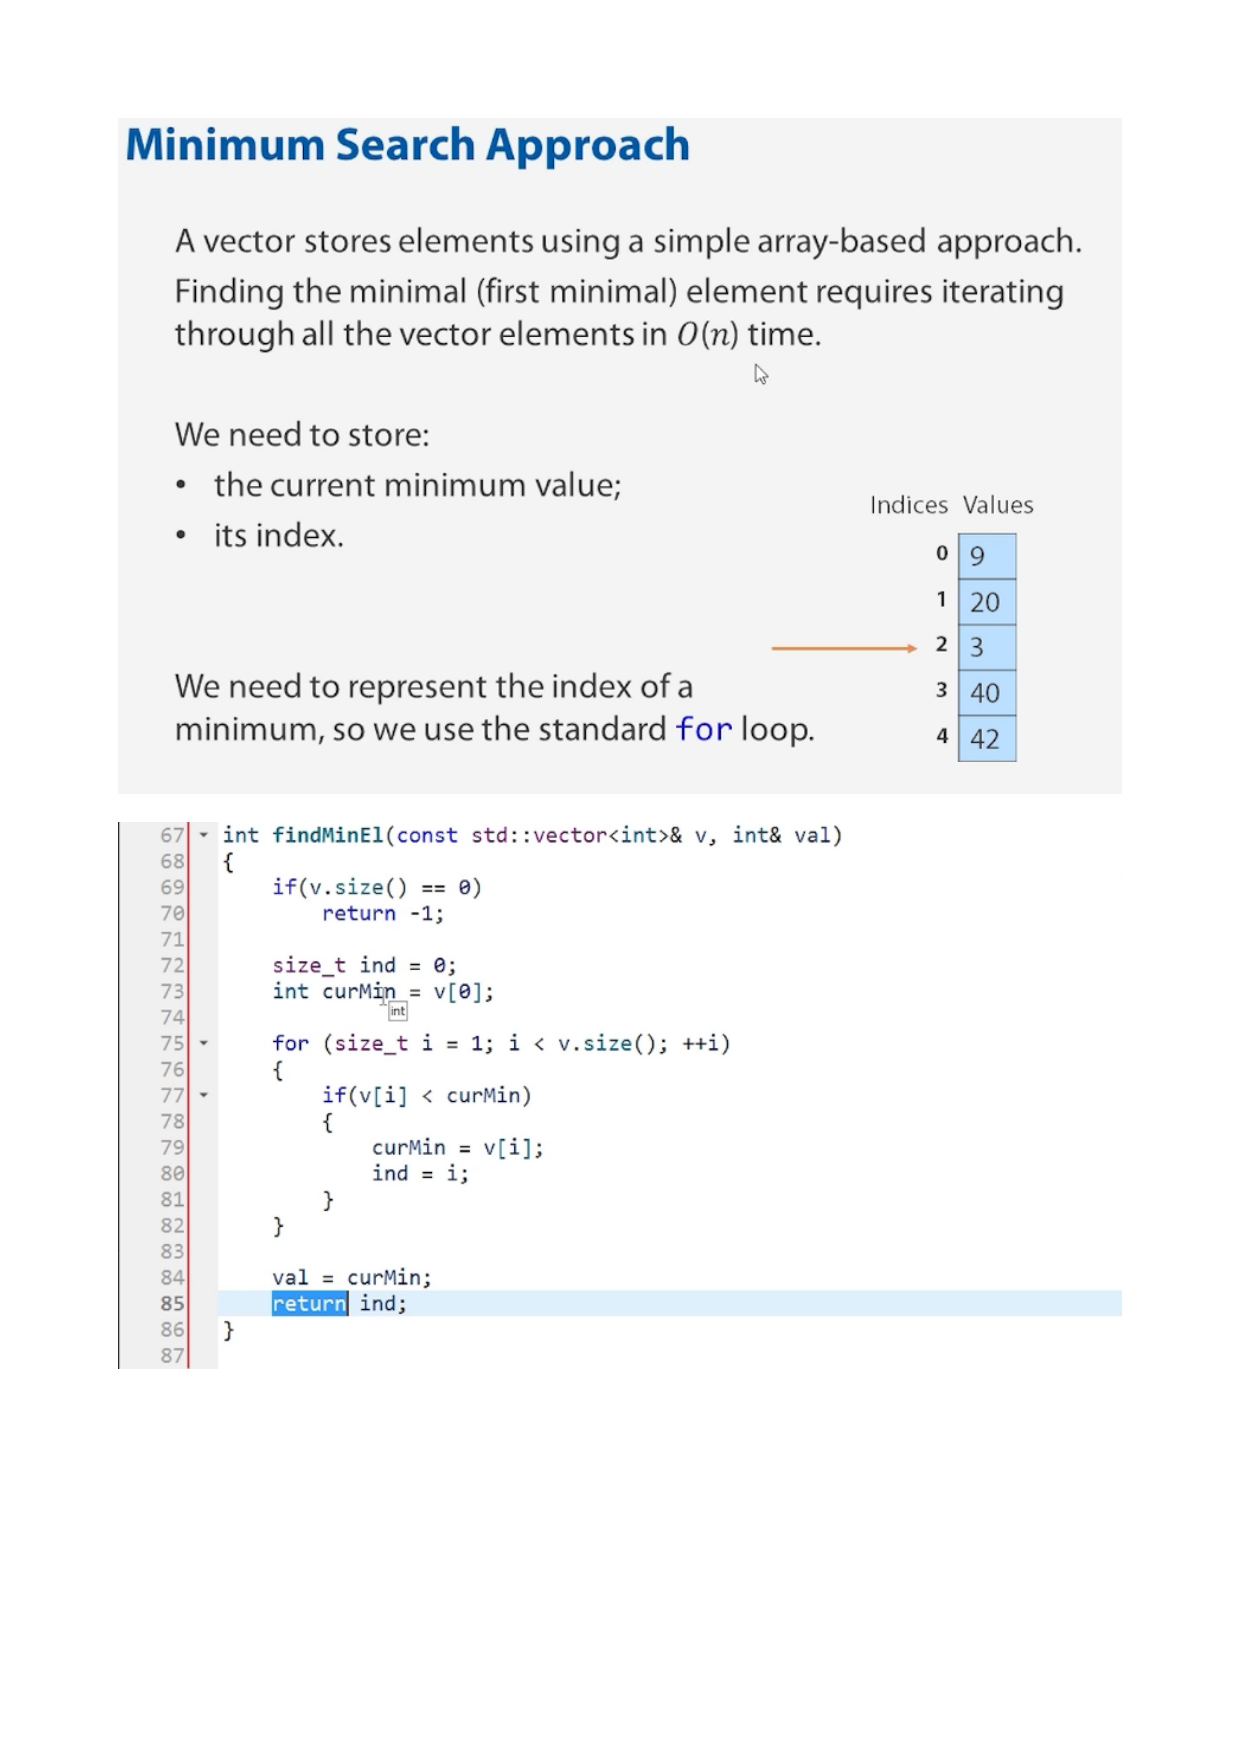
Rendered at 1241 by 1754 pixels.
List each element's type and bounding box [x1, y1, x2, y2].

picture [118, 822, 1123, 1369]
picture [118, 118, 1123, 794]
